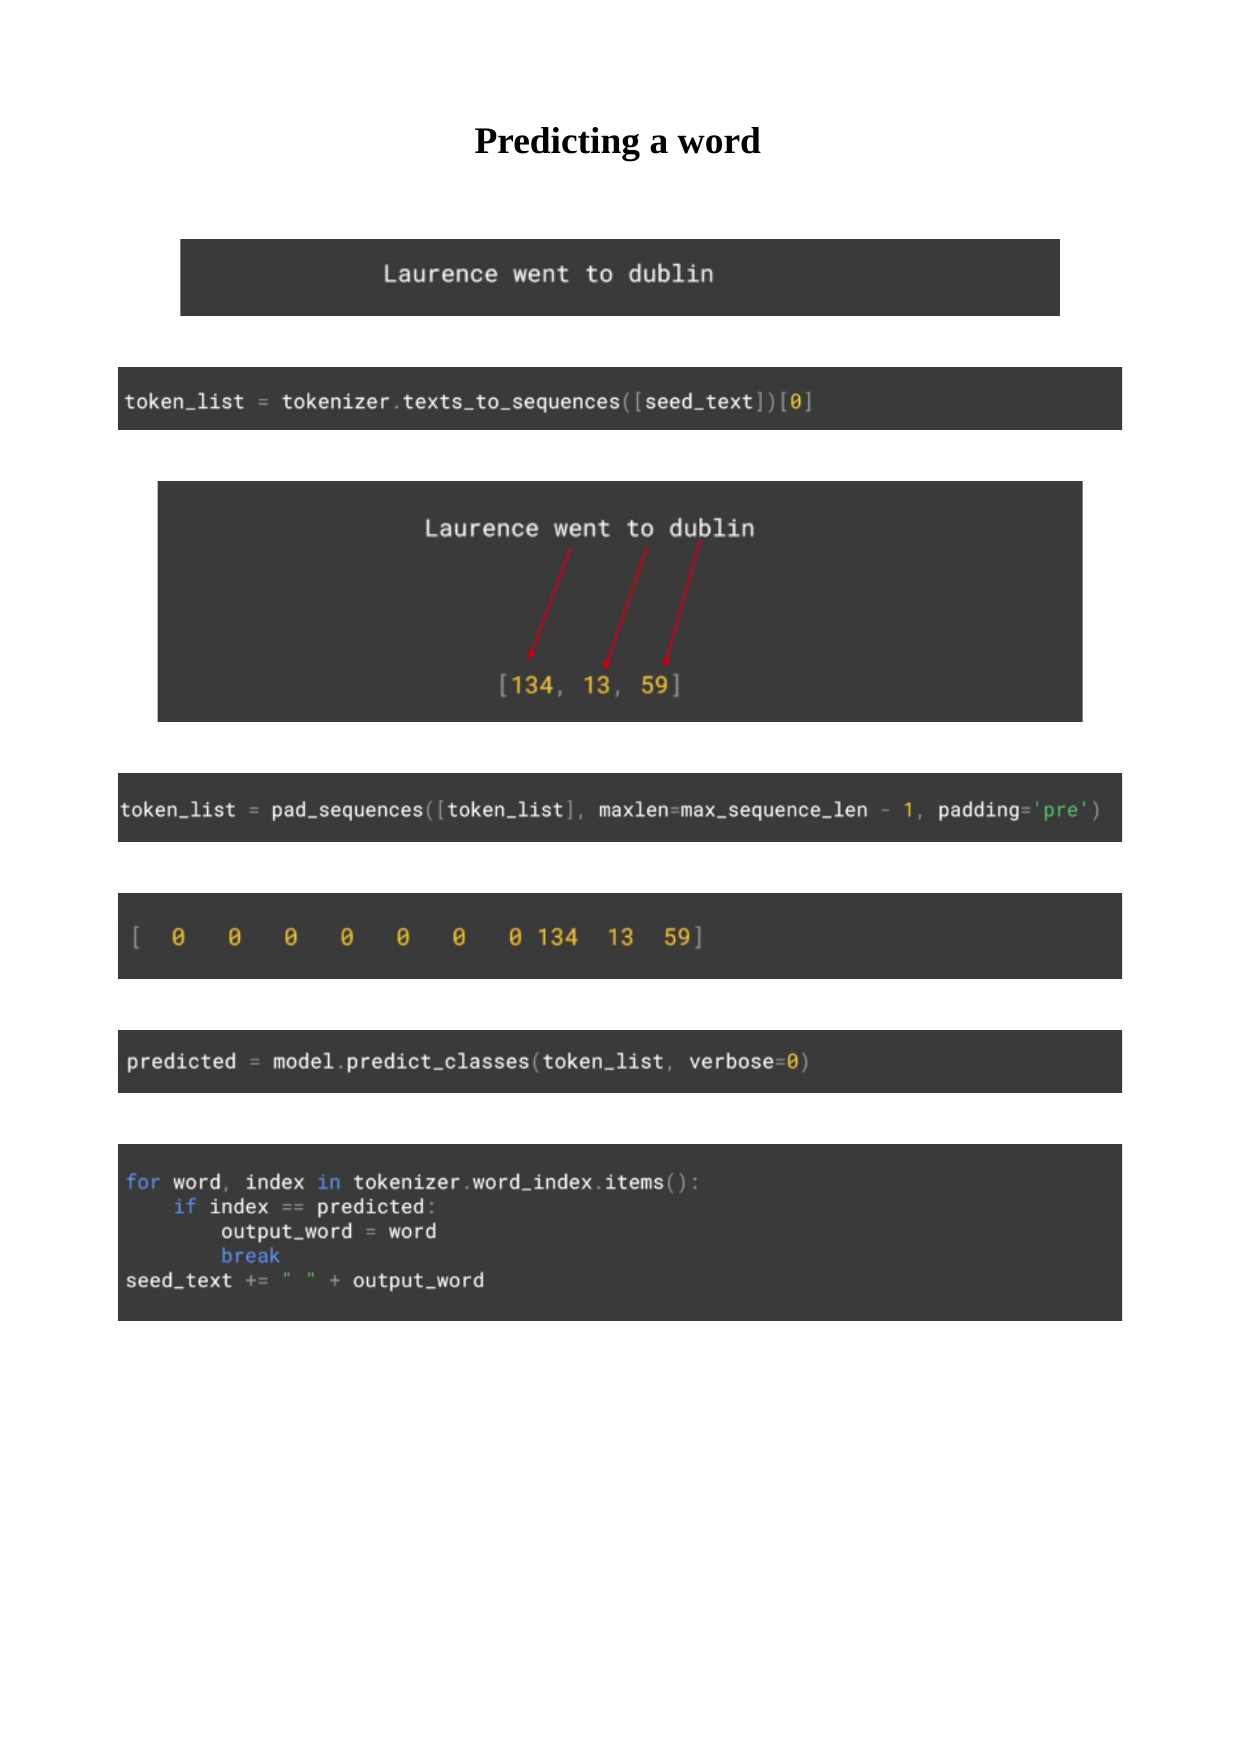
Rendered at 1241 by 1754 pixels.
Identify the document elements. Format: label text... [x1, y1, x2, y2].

picture [118, 773, 1123, 842]
subtitle Predicting a word [118, 118, 1122, 161]
picture [157, 481, 1083, 722]
picture [118, 1030, 1123, 1093]
picture [118, 367, 1123, 430]
picture [180, 239, 1060, 316]
picture [118, 893, 1123, 979]
picture [118, 1144, 1123, 1321]
